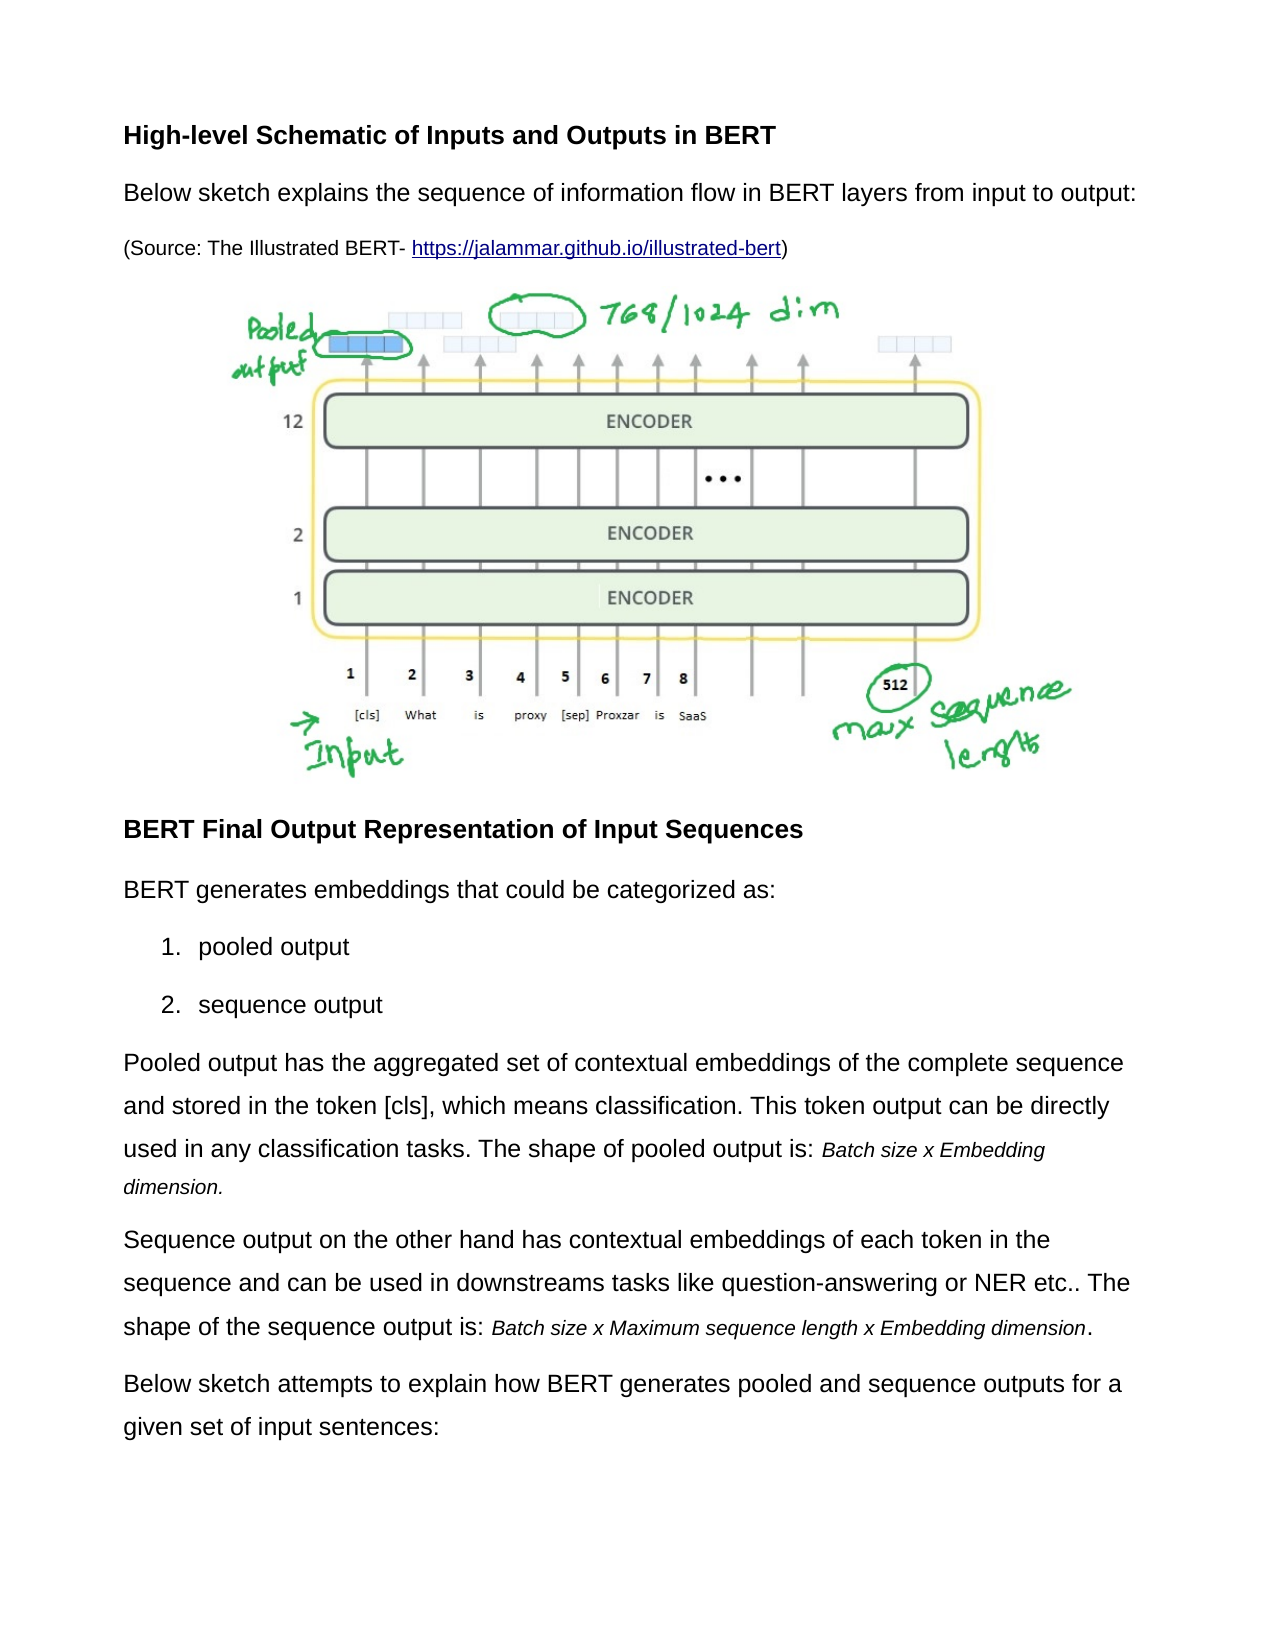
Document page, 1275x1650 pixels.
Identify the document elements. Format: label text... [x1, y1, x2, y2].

text (Source: The Illustrated BERT- https://jalammar.github.io/illustrated-bert) [123, 236, 1152, 259]
subtitle High-level Schematic of Inputs and Outputs in BERT [123, 120, 1152, 150]
text Below sketch attempts to explain how BERT generates pooled and sequence outputs for a given set of input sentences: [123, 1369, 1152, 1441]
text Sequence output on the other hand has contextual embeddings of each token in the sequence and can be used in downstreams tasks like question-answering or NER etc.. The shape of the sequence output is: Batch size x Maximum sequence length x Embedding dimension. [123, 1225, 1152, 1340]
text BERT generates embeddings that could be categorized as: [123, 874, 1152, 903]
text Pooled output has the aggregated set of contextual embeddings of the complete sequence and stored in the token [cls], which means classification. This token output can be directly used in any classification tasks. The shape of pooled output is: Batch size x Embedding dimension. [123, 1048, 1152, 1199]
list sequence output [161, 990, 1152, 1019]
subtitle BERT Final Output Representation of Input Sequences [123, 301, 1152, 844]
picture [194, 286, 1081, 784]
text Below sketch explains the sequence of information flow in BERT layers from input to output: [123, 178, 1152, 207]
list pooled output [161, 932, 1152, 961]
